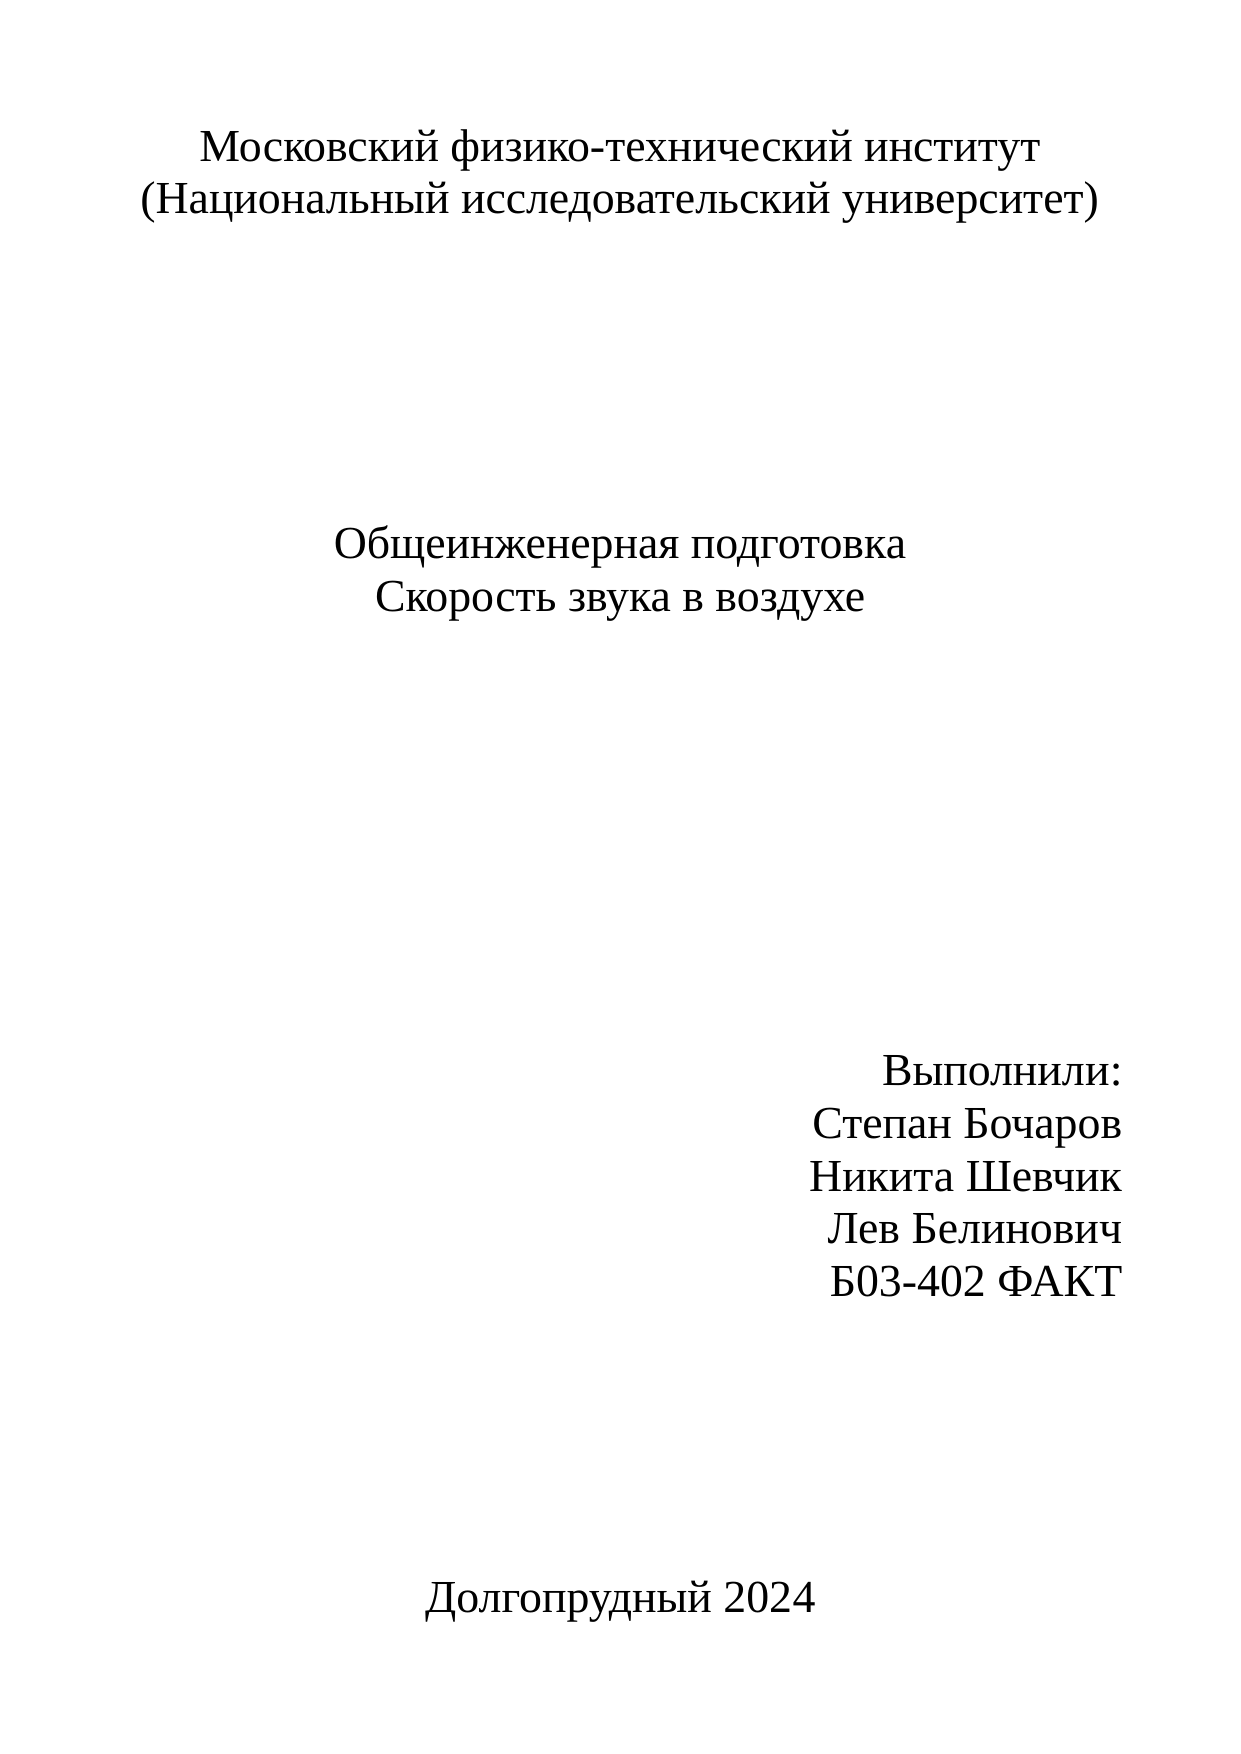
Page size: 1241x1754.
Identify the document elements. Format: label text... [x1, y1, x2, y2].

text Б03-402 ФАКТ [118, 1254, 1122, 1306]
text Долгопрудный 2024 [118, 1570, 1122, 1623]
text Лев Белинович [118, 1201, 1122, 1254]
text Общеинженерная подготовка [118, 516, 1122, 568]
text Степан Бочаров [118, 1096, 1122, 1148]
text Выполнили: [118, 1043, 1122, 1096]
text Скорость звука в воздухе [118, 568, 1122, 621]
text Московский физико-технический институт (Национальный исследовательский университет) [118, 118, 1122, 223]
text Никита Шевчик [118, 1148, 1122, 1201]
